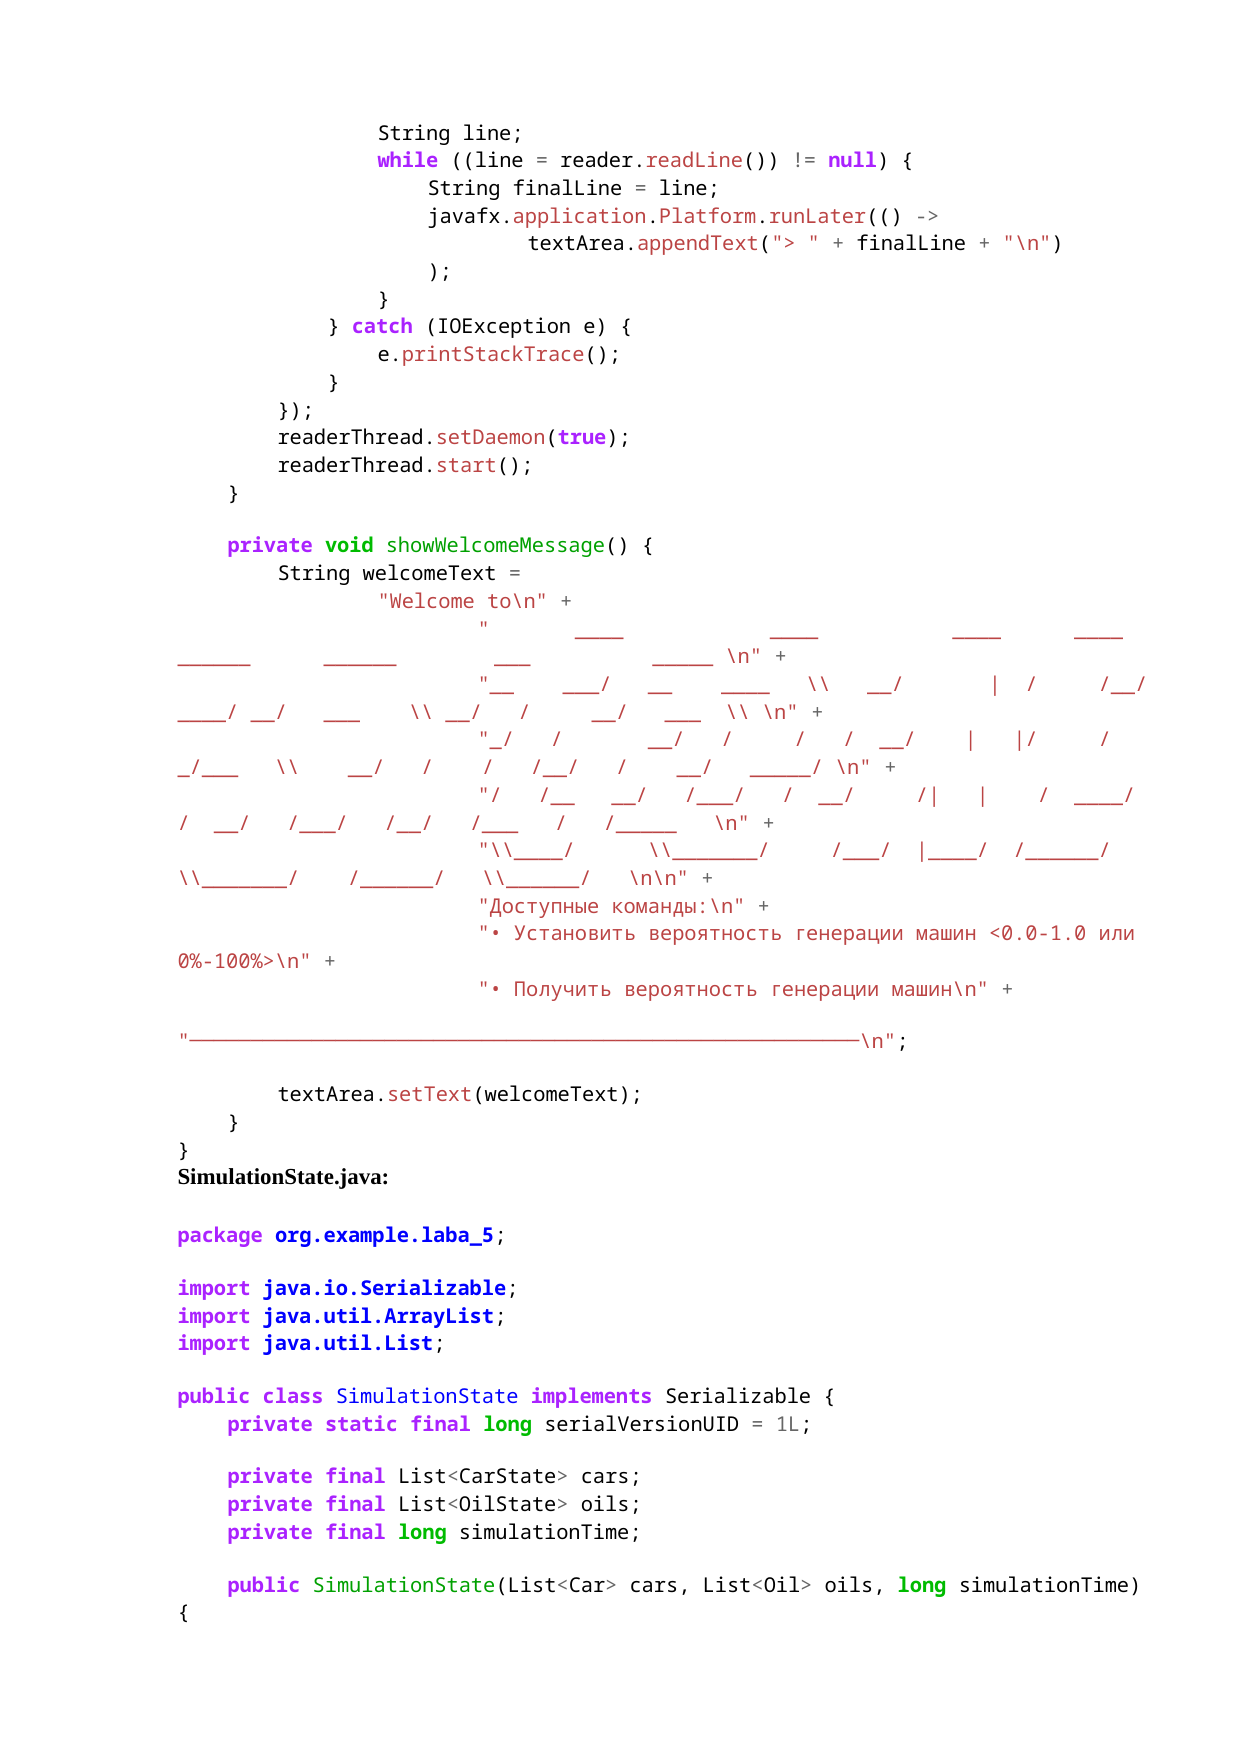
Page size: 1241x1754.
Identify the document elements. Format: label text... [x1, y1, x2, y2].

text String welcomeText = [177, 559, 1152, 586]
text "• Установить вероятность генерации машин <0.0-1.0 или 0%-100%>\n" + [177, 919, 1152, 974]
text public class SimulationState implements Serializable { [177, 1382, 1152, 1409]
text ); [177, 257, 1152, 284]
text textArea.setText(welcomeText); [177, 1080, 1152, 1107]
text package org.example.laba_5; [177, 1221, 1152, 1248]
text textArea.appendText("> " + finalLine + "\n") [177, 229, 1152, 257]
text String line; [177, 118, 1152, 146]
text "• Получить вероятность генерации машин\n" + [177, 974, 1152, 1002]
text private static final long serialVersionUID = 1L; [177, 1409, 1152, 1437]
text String finalLine = line; [177, 173, 1152, 201]
text private final List<CarState> cars; [177, 1462, 1152, 1490]
text "Welcome to\n" + [177, 586, 1152, 614]
text "\\____/ \\_______/ /___/ |____/ /______/ \\_______/ /______/ \\______/ \n\n" + [177, 836, 1152, 891]
text public SimulationState(List<Car> cars, List<Oil> oils, long simulationTime) { [177, 1570, 1152, 1626]
text SimulationState.java: [177, 1163, 1152, 1189]
text } catch (IOException e) { [177, 312, 1152, 340]
text } [177, 1107, 1152, 1135]
text "_/ / __/ / / / __/ | |/ / _/___ \\ __/ / / /__/ / __/ _____/ \n" + [177, 725, 1152, 780]
text "__ ___/ __ ____ \\ __/ | / /__/ ____/ __/ ___ \\ __/ / __/ ___ \\ \n" + [177, 669, 1152, 725]
text readerThread.start(); [177, 451, 1152, 478]
text e.printStackTrace(); [177, 340, 1152, 367]
text "───────────────────────────────────────────────────────\n"; [177, 1002, 1152, 1055]
text }); [177, 395, 1152, 423]
text while ((line = reader.readLine()) != null) { [177, 146, 1152, 173]
text } [177, 367, 1152, 395]
text javafx.application.Platform.runLater(() -> [177, 201, 1152, 229]
text import java.util.ArrayList; [177, 1301, 1152, 1329]
text private final List<OilState> oils; [177, 1490, 1152, 1517]
text import java.io.Serializable; [177, 1273, 1152, 1301]
text import java.util.List; [177, 1329, 1152, 1357]
text } [177, 478, 1152, 506]
text } [177, 1135, 1152, 1163]
text "/ /__ __/ /___/ / __/ /| | / ____/ / __/ /___/ /__/ /___ / /_____ \n" + [177, 780, 1152, 836]
text private final long simulationTime; [177, 1517, 1152, 1545]
text private void showWelcomeMessage() { [177, 531, 1152, 559]
text " ____ ____ ____ ____ ______ ______ ___ _____ \n" + [177, 614, 1152, 669]
text } [177, 284, 1152, 312]
text readerThread.setDaemon(true); [177, 423, 1152, 451]
text "Доступные команды:\n" + [177, 891, 1152, 919]
